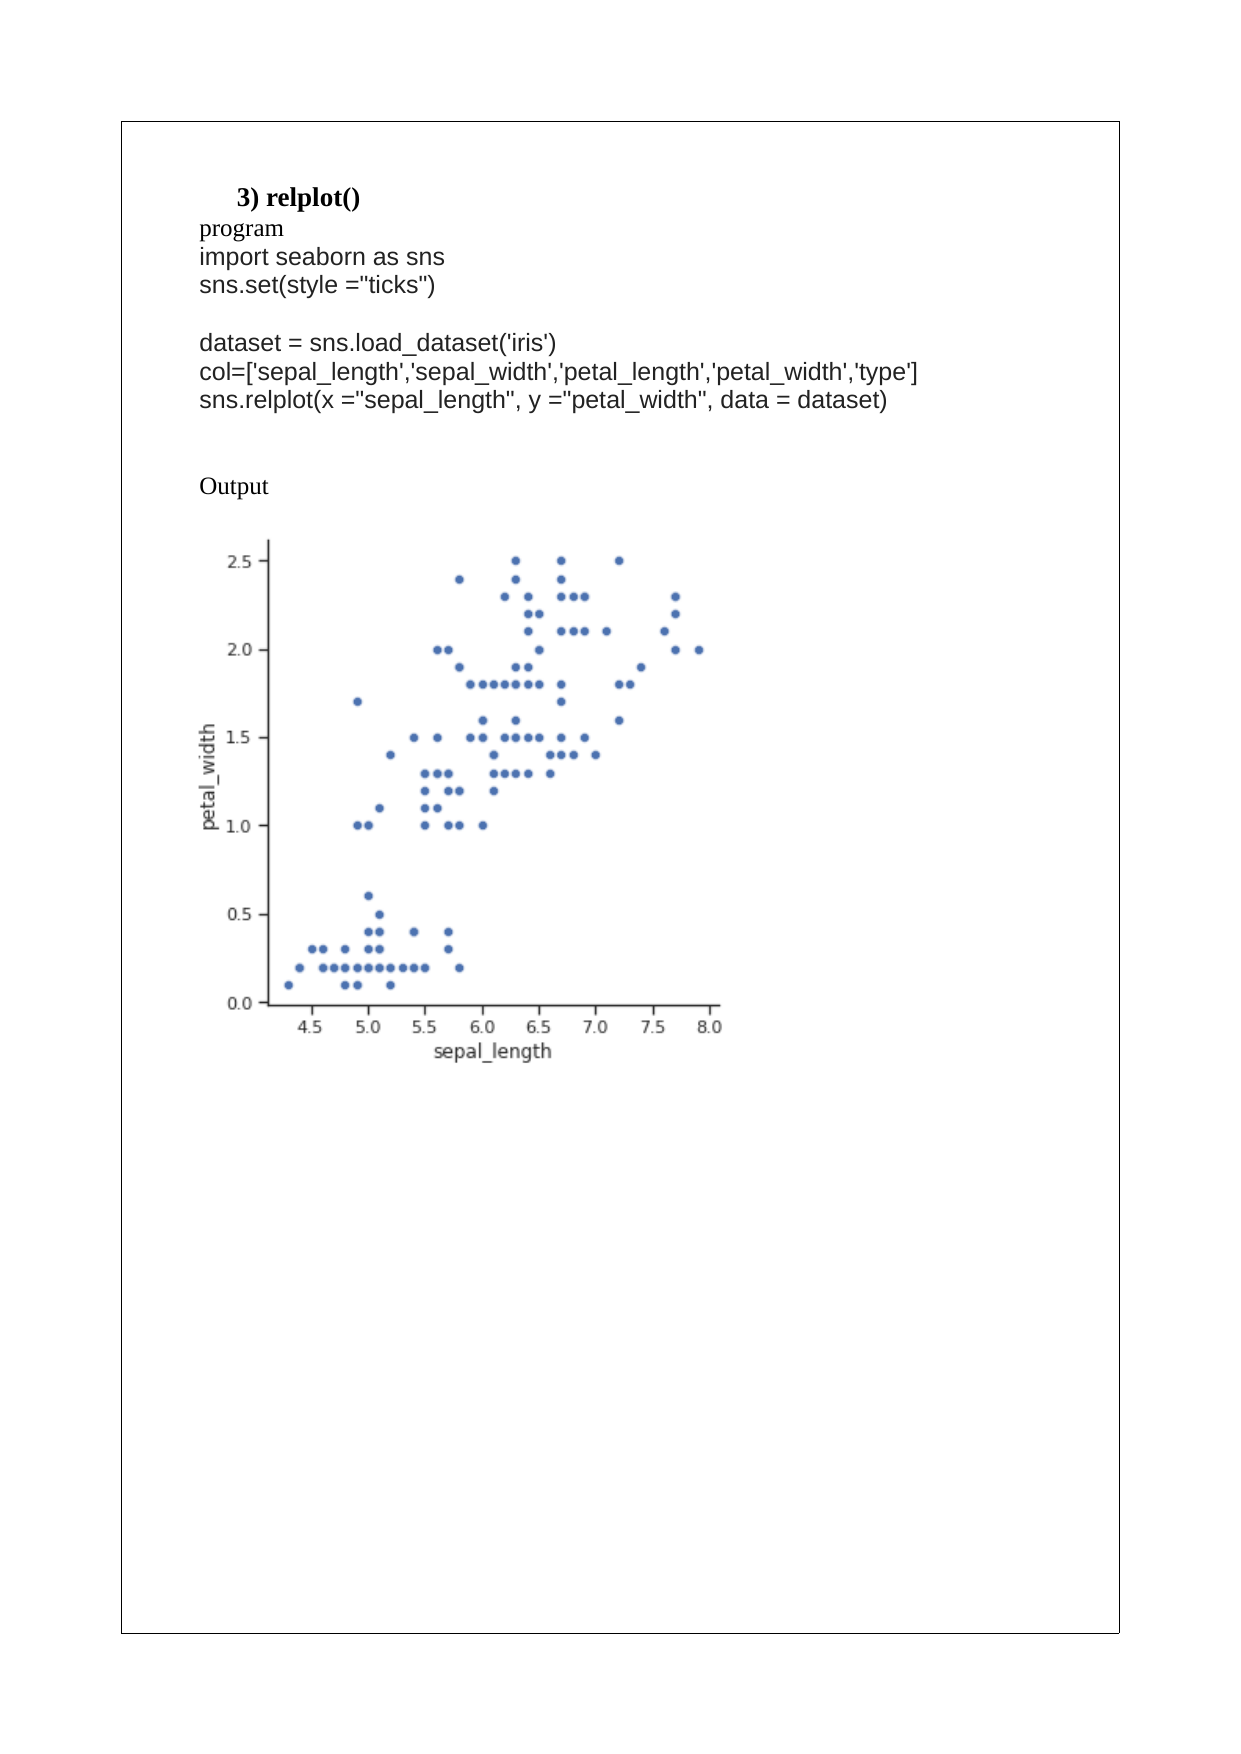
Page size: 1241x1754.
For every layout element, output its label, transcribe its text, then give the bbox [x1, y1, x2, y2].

text Output [199, 471, 1116, 500]
picture [188, 529, 733, 1074]
text import seaborn as sns sns.set(style ="ticks") dataset = sns.load_dataset('iris') col=['sepal_length','sepal_width','petal_length','petal_width','type'] sns.relplot(x ="sepal_length", y ="petal_width", data = dataset) [199, 241, 1116, 414]
text program [199, 213, 1116, 241]
text 3) relplot() [237, 182, 1116, 213]
